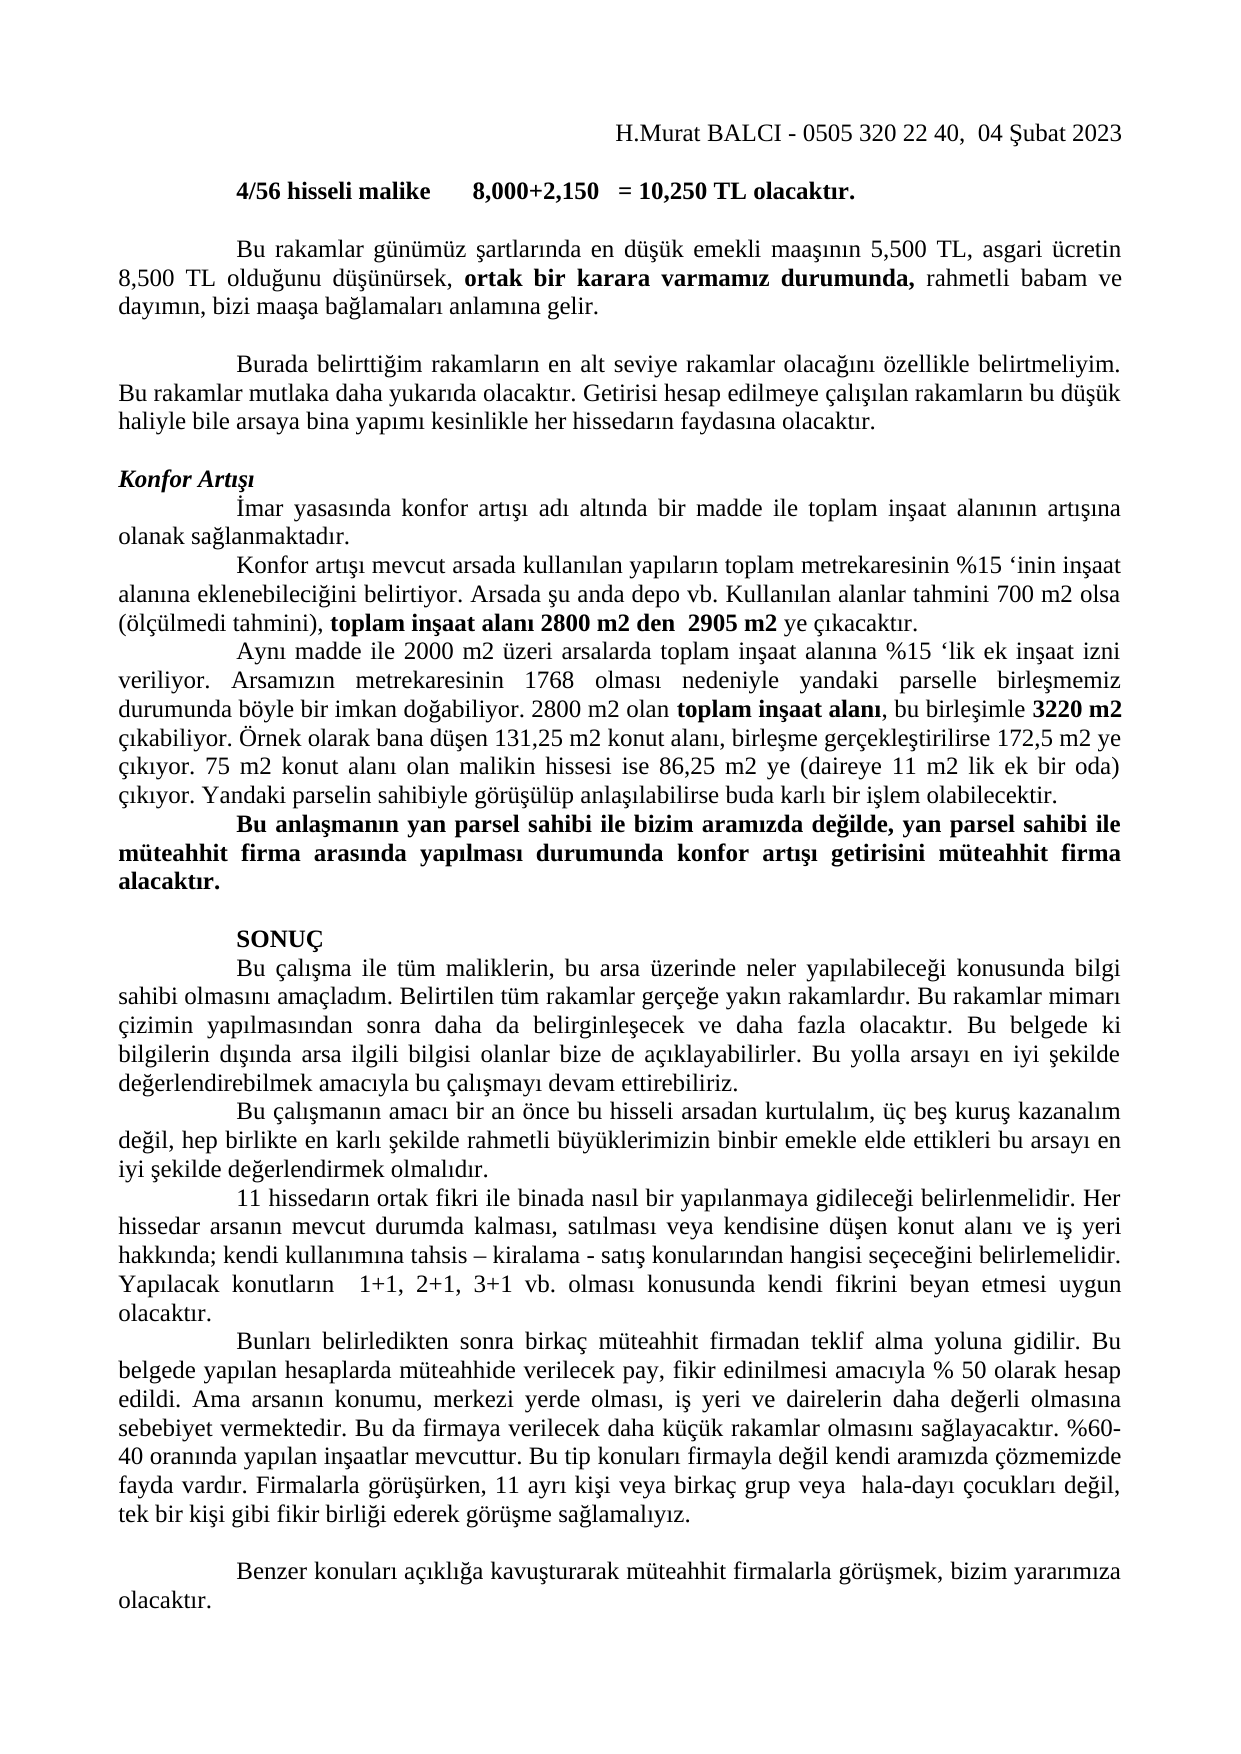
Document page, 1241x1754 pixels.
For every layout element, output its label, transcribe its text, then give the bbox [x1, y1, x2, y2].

text Bu rakamlar günümüz şartlarında en düşük emekli maaşının 5,500 TL, asgari ücretin 8,500 TL olduğunu düşünürsek, ortak bir karara varmamız durumunda, rahmetli babam ve dayımın, bizi maaşa bağlamaları anlamına gelir. [118, 234, 1122, 320]
text Bu anlaşmanın yan parsel sahibi ile bizim aramızda değilde, yan parsel sahibi ile müteahhit firma arasında yapılması durumunda konfor artışı getirisini müteahhit firma alacaktır. [118, 809, 1122, 895]
text Burada belirttiğim rakamların en alt seviye rakamlar olacağını özellikle belirtmeliyim. Bu rakamlar mutlaka daha yukarıda olacaktır. Getirisi hesap edilmeye çalışılan rakamların bu düşük haliyle bile arsaya bina yapımı kesinlikle her hissedarın faydasına olacaktır. [118, 349, 1122, 435]
text Aynı madde ile 2000 m2 üzeri arsalarda toplam inşaat alanına %15 ‘lik ek inşaat izni veriliyor. Arsamızın metrekaresinin 1768 olması nedeniyle yandaki parselle birleşmemiz durumunda böyle bir imkan doğabiliyor. 2800 m2 olan toplam inşaat alanı, bu birleşimle 3220 m2 çıkabiliyor. Örnek olarak bana düşen 131,25 m2 konut alanı, birleşme gerçekleştirilirse 172,5 m2 ye çıkıyor. 75 m2 konut alanı olan malikin hissesi ise 86,25 m2 ye (daireye 11 m2 lik ek bir oda) çıkıyor. Yandaki parselin sahibiyle görüşülüp anlaşılabilirse buda karlı bir işlem olabilecektir. [118, 636, 1122, 809]
text Benzer konuları açıklığa kavuşturarak müteahhit firmalarla görüşmek, bizim yararımıza olacaktır. [118, 1556, 1122, 1614]
text Konfor artışı mevcut arsada kullanılan yapıların toplam metrekaresinin %15 ‘inin inşaat alanına eklenebileciğini belirtiyor. Arsada şu anda depo vb. Kullanılan alanlar tahmini 700 m2 olsa (ölçülmedi tahmini), toplam inşaat alanı 2800 m2 den 2905 m2 ye çıkacaktır. [118, 550, 1122, 636]
text Bu çalışmanın amacı bir an önce bu hisseli arsadan kurtulalım, üç beş kuruş kazanalım değil, hep birlikte en karlı şekilde rahmetli büyüklerimizin binbir emekle elde ettikleri bu arsayı en iyi şekilde değerlendirmek olmalıdır. [118, 1096, 1122, 1183]
text İmar yasasında konfor artışı adı altında bir madde ile toplam inşaat alanının artışına olanak sağlanmaktadır. [118, 493, 1122, 550]
text Bunları belirledikten sonra birkaç müteahhit firmadan teklif alma yoluna gidilir. Bu belgede yapılan hesaplarda müteahhide verilecek pay, fikir edinilmesi amacıyla % 50 olarak hesap edildi. Ama arsanın konumu, merkezi yerde olması, iş yeri ve dairelerin daha değerli olmasına sebebiyet vermektedir. Bu da firmaya verilecek daha küçük rakamlar olmasını sağlayacaktır. %60-40 oranında yapılan inşaatlar mevcuttur. Bu tip konuları firmayla değil kendi aramızda çözmemizde fayda vardır. Firmalarla görüşürken, 11 ayrı kişi veya birkaç grup veya hala-dayı çocukları değil, tek bir kişi gibi fikir birliği ederek görüşme sağlamalıyız. [118, 1326, 1122, 1528]
text 11 hissedarın ortak fikri ile binada nasıl bir yapılanmaya gidileceği belirlenmelidir. Her hissedar arsanın mevcut durumda kalması, satılması veya kendisine düşen konut alanı ve iş yeri hakkında; kendi kullanımına tahsis – kiralama - satış konularından hangisi seçeceğini belirlemelidir. Yapılacak konutların 1+1, 2+1, 3+1 vb. olması konusunda kendi fikrini beyan etmesi uygun olacaktır. [118, 1183, 1122, 1326]
text Bu çalışma ile tüm maliklerin, bu arsa üzerinde neler yapılabileceği konusunda bilgi sahibi olmasını amaçladım. Belirtilen tüm rakamlar gerçeğe yakın rakamlardır. Bu rakamlar mimarı çizimin yapılmasından sonra daha da belirginleşecek ve daha fazla olacaktır. Bu belgede ki bilgilerin dışında arsa ilgili bilgisi olanlar bize de açıklayabilirler. Bu yolla arsayı en iyi şekilde değerlendirebilmek amacıyla bu çalışmayı devam ettirebiliriz. [118, 953, 1122, 1096]
text SONUÇ [118, 924, 1122, 953]
text Konfor Artışı [118, 464, 1122, 493]
text 4/56 hisseli malike 8,000+2,150 = 10,250 TL olacaktır. [118, 176, 1122, 205]
